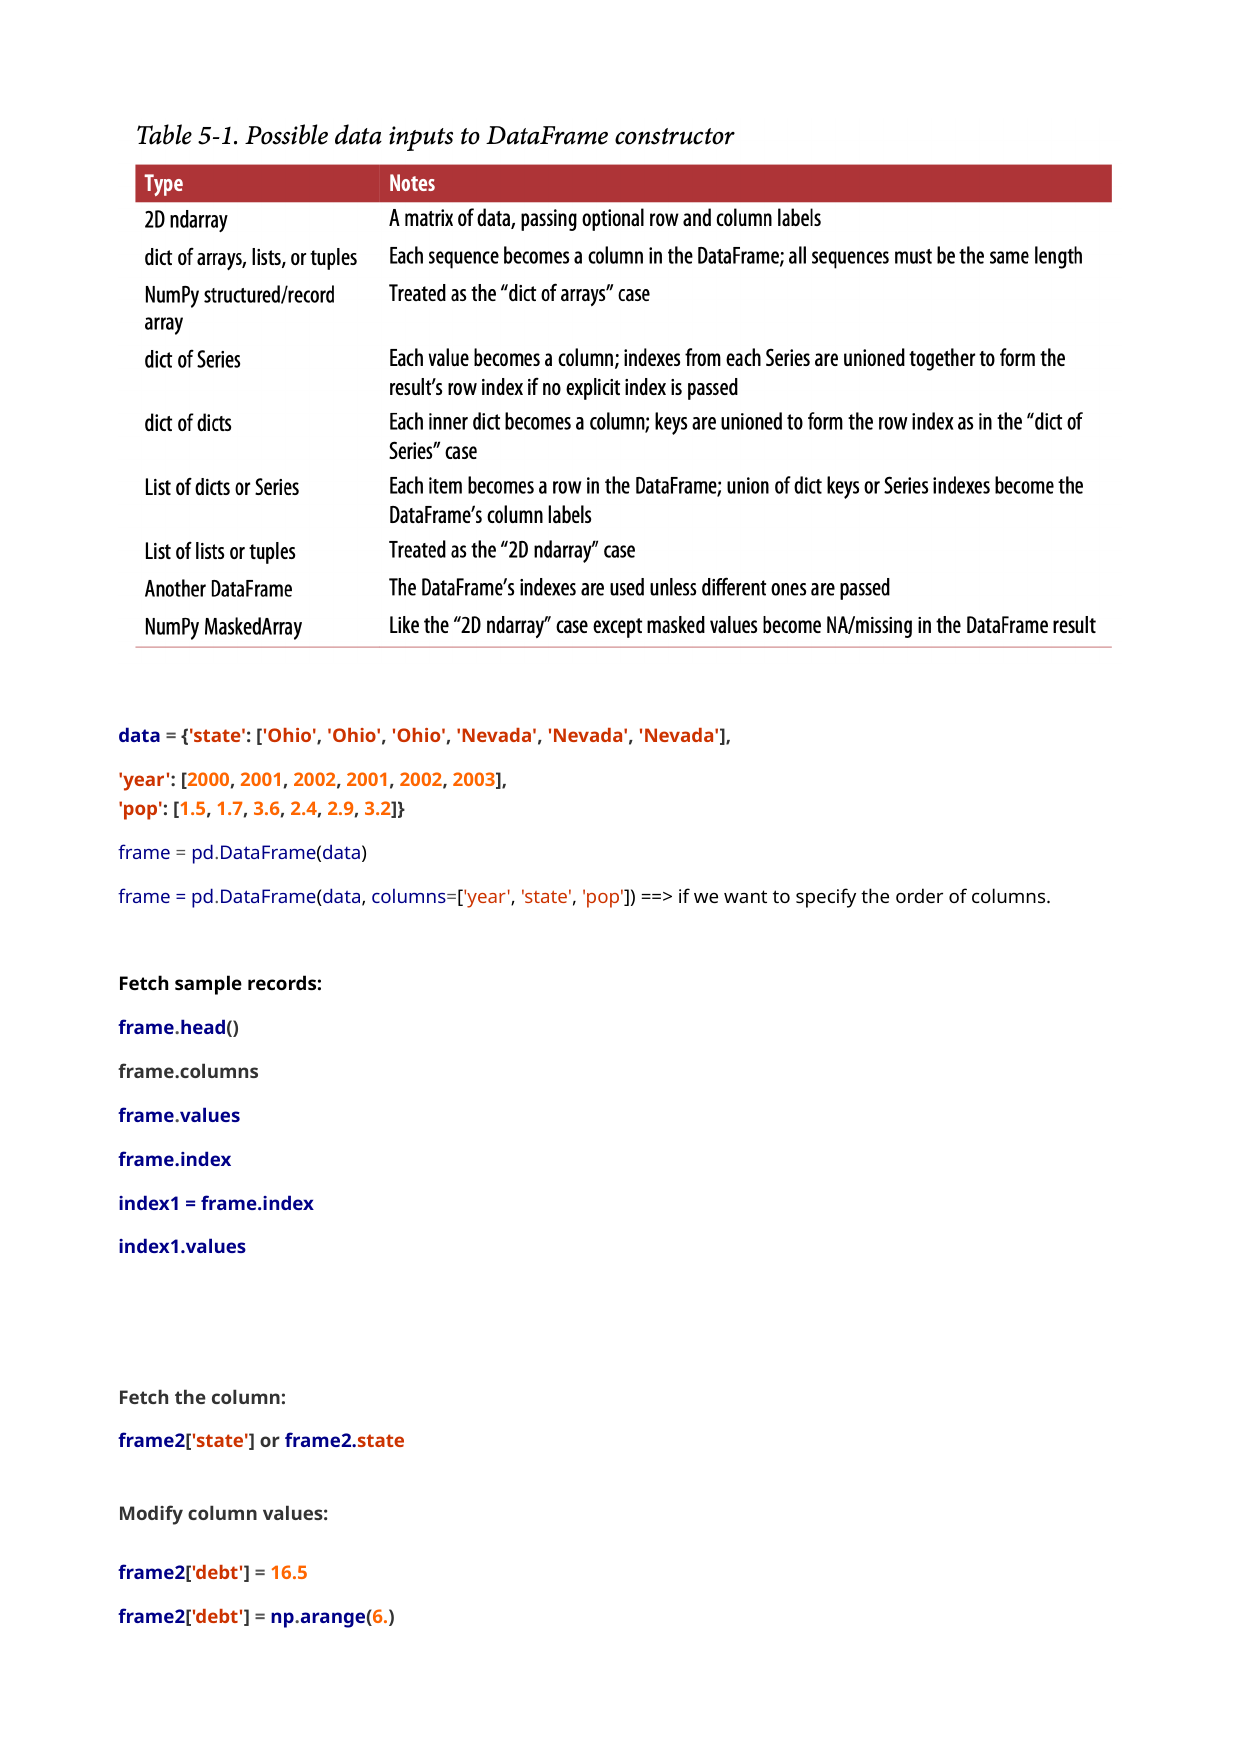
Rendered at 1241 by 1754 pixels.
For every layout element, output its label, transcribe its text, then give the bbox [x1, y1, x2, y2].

picture [118, 118, 1123, 664]
text frame.index [118, 1146, 1122, 1172]
text frame2['debt'] = np.arange(6.) [118, 1603, 1122, 1628]
text frame2['debt'] = 16.5 [118, 1559, 1122, 1585]
text frame = pd.DataFrame(data, columns=['year', 'state', 'pop']) ==> if we want to specify the order of columns. [118, 883, 1122, 908]
text frame2['state'] or frame2.state [118, 1428, 1122, 1453]
text Fetch the column: [118, 1384, 1122, 1409]
text 'year': [2000, 2001, 2002, 2001, 2002, 2003], 'pop': [1.5, 1.7, 3.6, 2.4, 2.9, 3.2]} [118, 766, 1122, 821]
text frame = pd.DataFrame(data) [118, 839, 1122, 865]
text frame.values [118, 1102, 1122, 1128]
text frame.head() [118, 1014, 1122, 1040]
text Modify column values: [118, 1501, 1122, 1526]
text Fetch sample records: [118, 971, 1122, 996]
text data = {'state': ['Ohio', 'Ohio', 'Ohio', 'Nevada', 'Nevada', 'Nevada'], [118, 722, 1122, 748]
text index1 = frame.index [118, 1190, 1122, 1216]
text frame.columns [118, 1058, 1122, 1084]
text index1.values [118, 1234, 1122, 1259]
